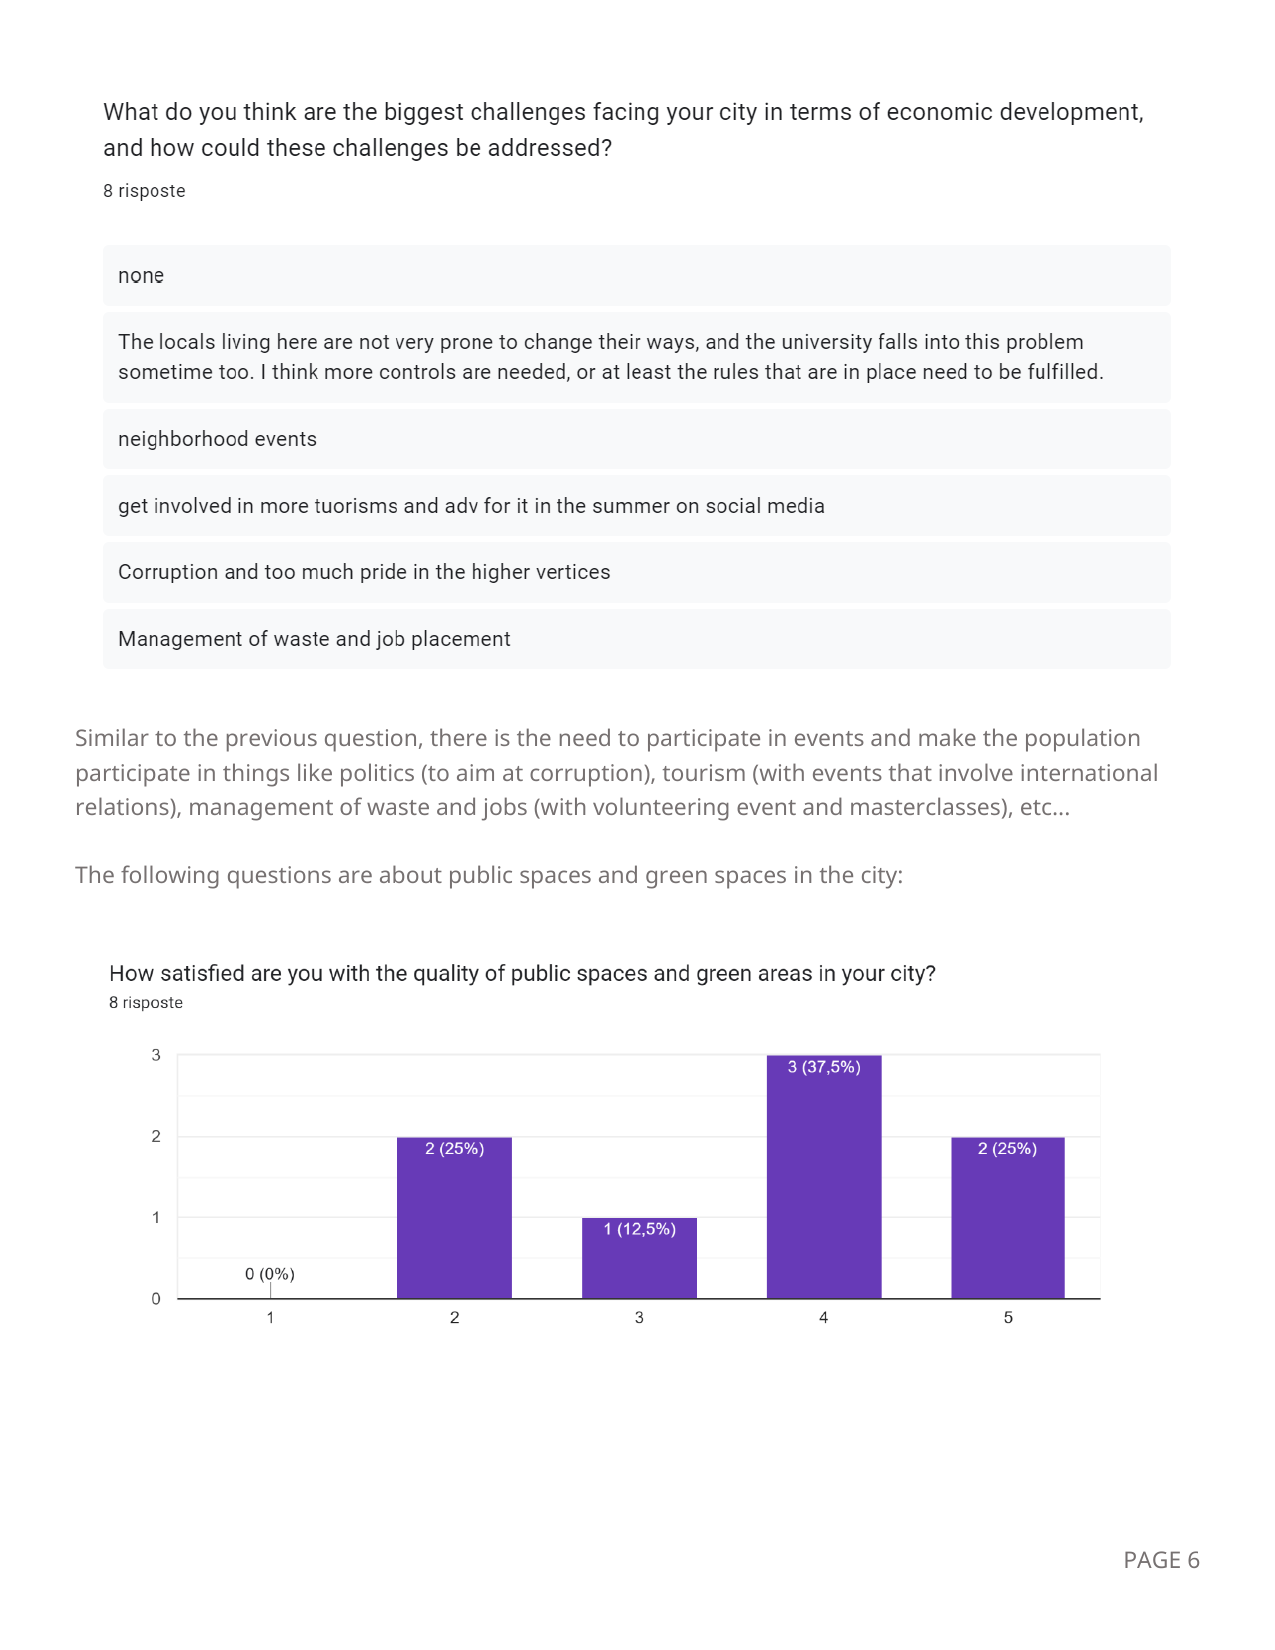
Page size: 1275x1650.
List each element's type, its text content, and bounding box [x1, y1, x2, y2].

text Similar to the previous question, there is the need to participate in events and make the population participate in things like politics (to aim at corruption), tourism (with events that involve international relations), management of waste and jobs (with volunteering event and masterclasses), etc... [75, 722, 1200, 822]
text The following questions are about public spaces and green spaces in the city: [75, 859, 1200, 890]
